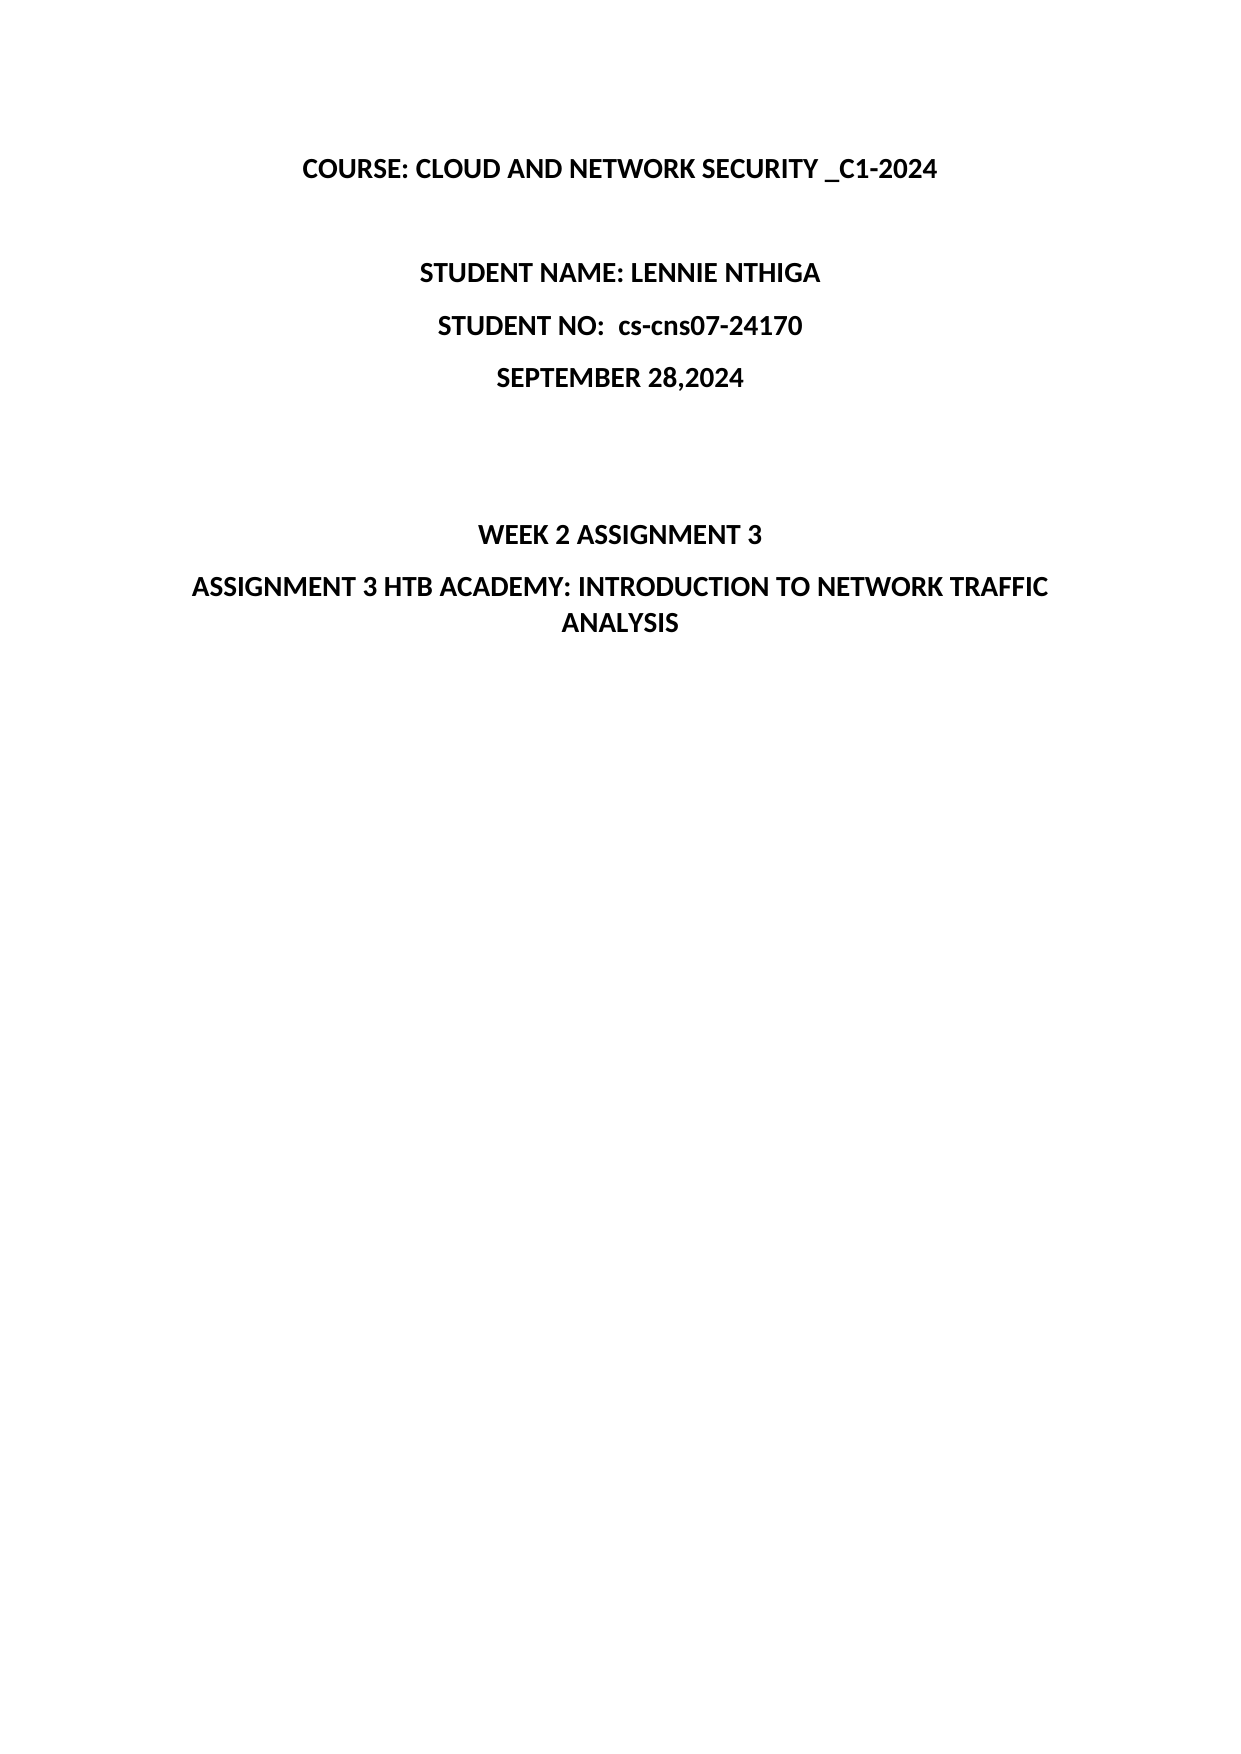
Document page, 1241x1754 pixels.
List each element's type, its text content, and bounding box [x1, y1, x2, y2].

text SEPTEMBER 28,2024 [150, 359, 1090, 395]
text ASSIGNMENT 3 HTB ACADEMY: INTRODUCTION TO NETWORK TRAFFIC ANALYSIS [150, 568, 1090, 639]
text STUDENT NAME: LENNIE NTHIGA [150, 254, 1090, 290]
text COURSE: CLOUD AND NETWORK SECURITY _C1-2024 [150, 150, 1090, 186]
text WEEK 2 ASSIGNMENT 3 [150, 516, 1090, 552]
text STUDENT NO: cs-cns07-24170 [150, 307, 1090, 342]
